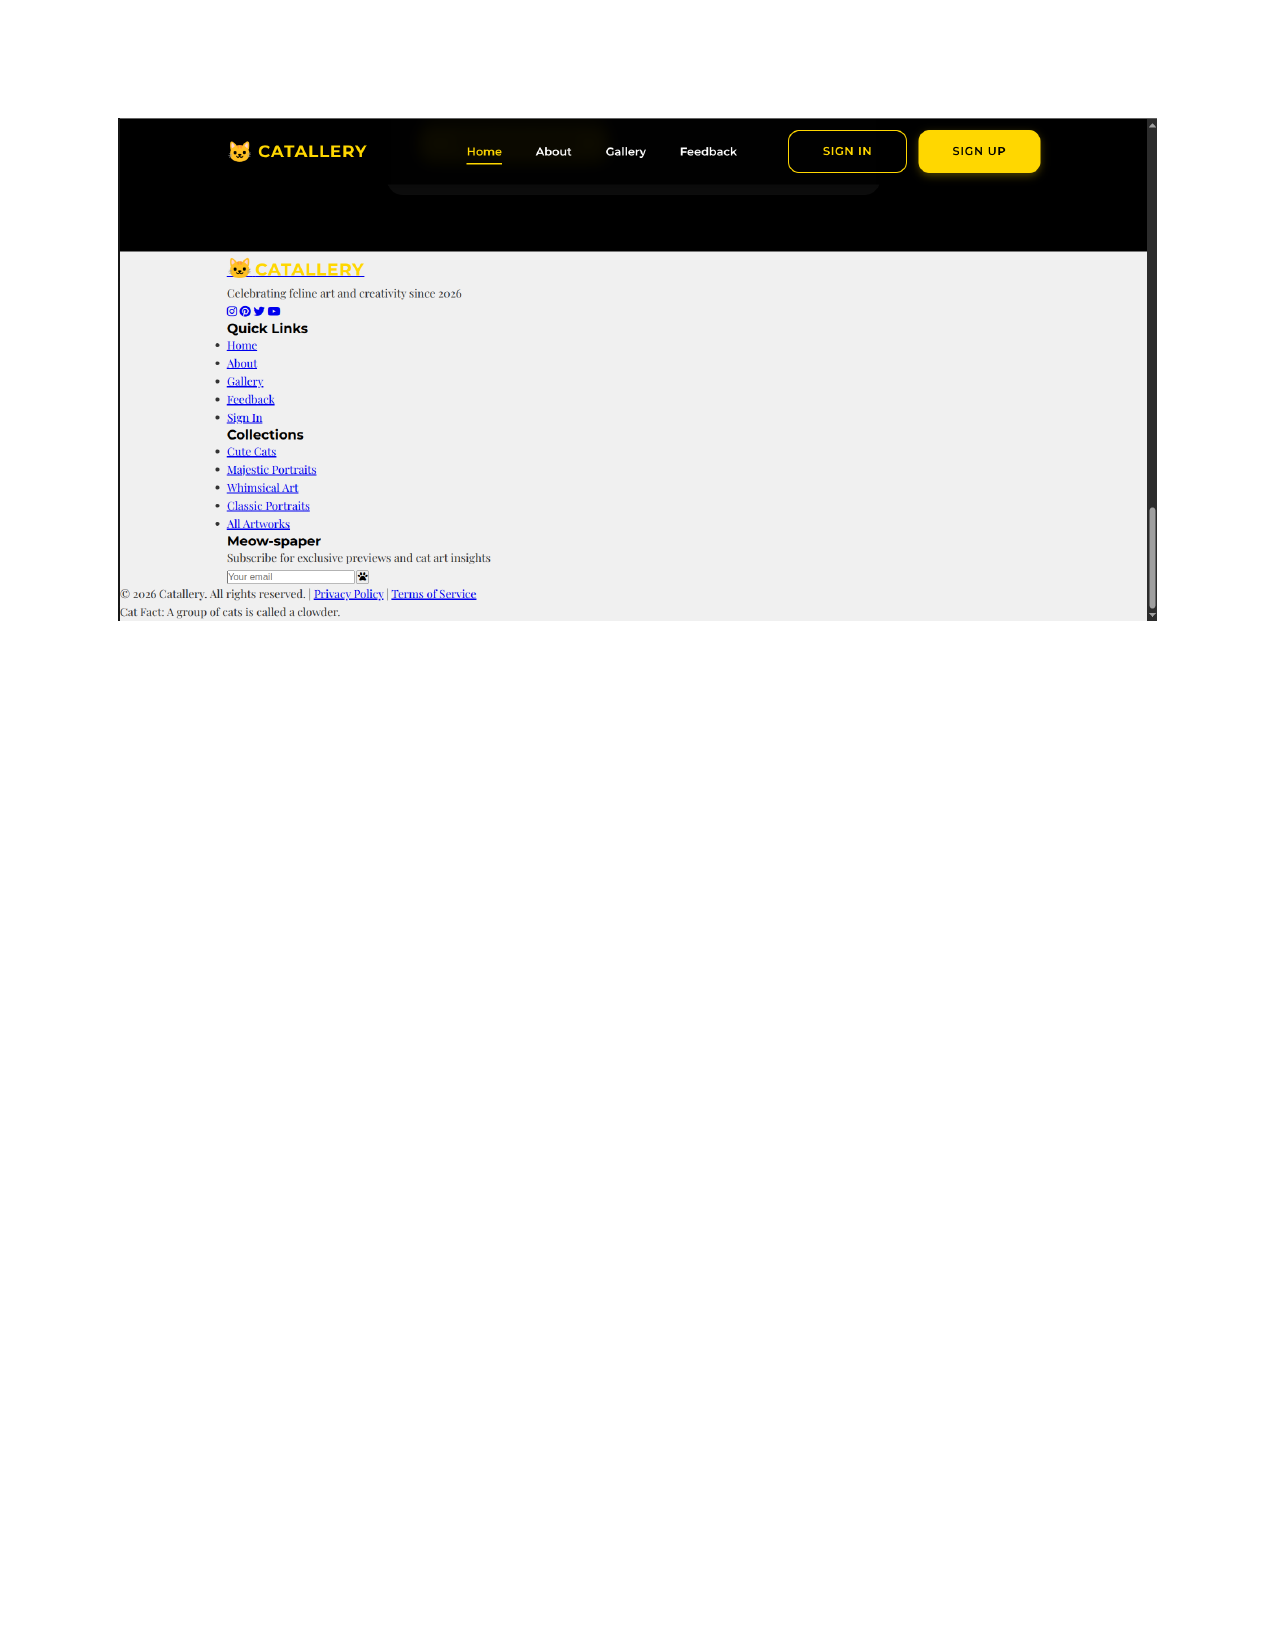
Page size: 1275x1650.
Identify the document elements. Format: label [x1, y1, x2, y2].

picture [118, 118, 1157, 621]
